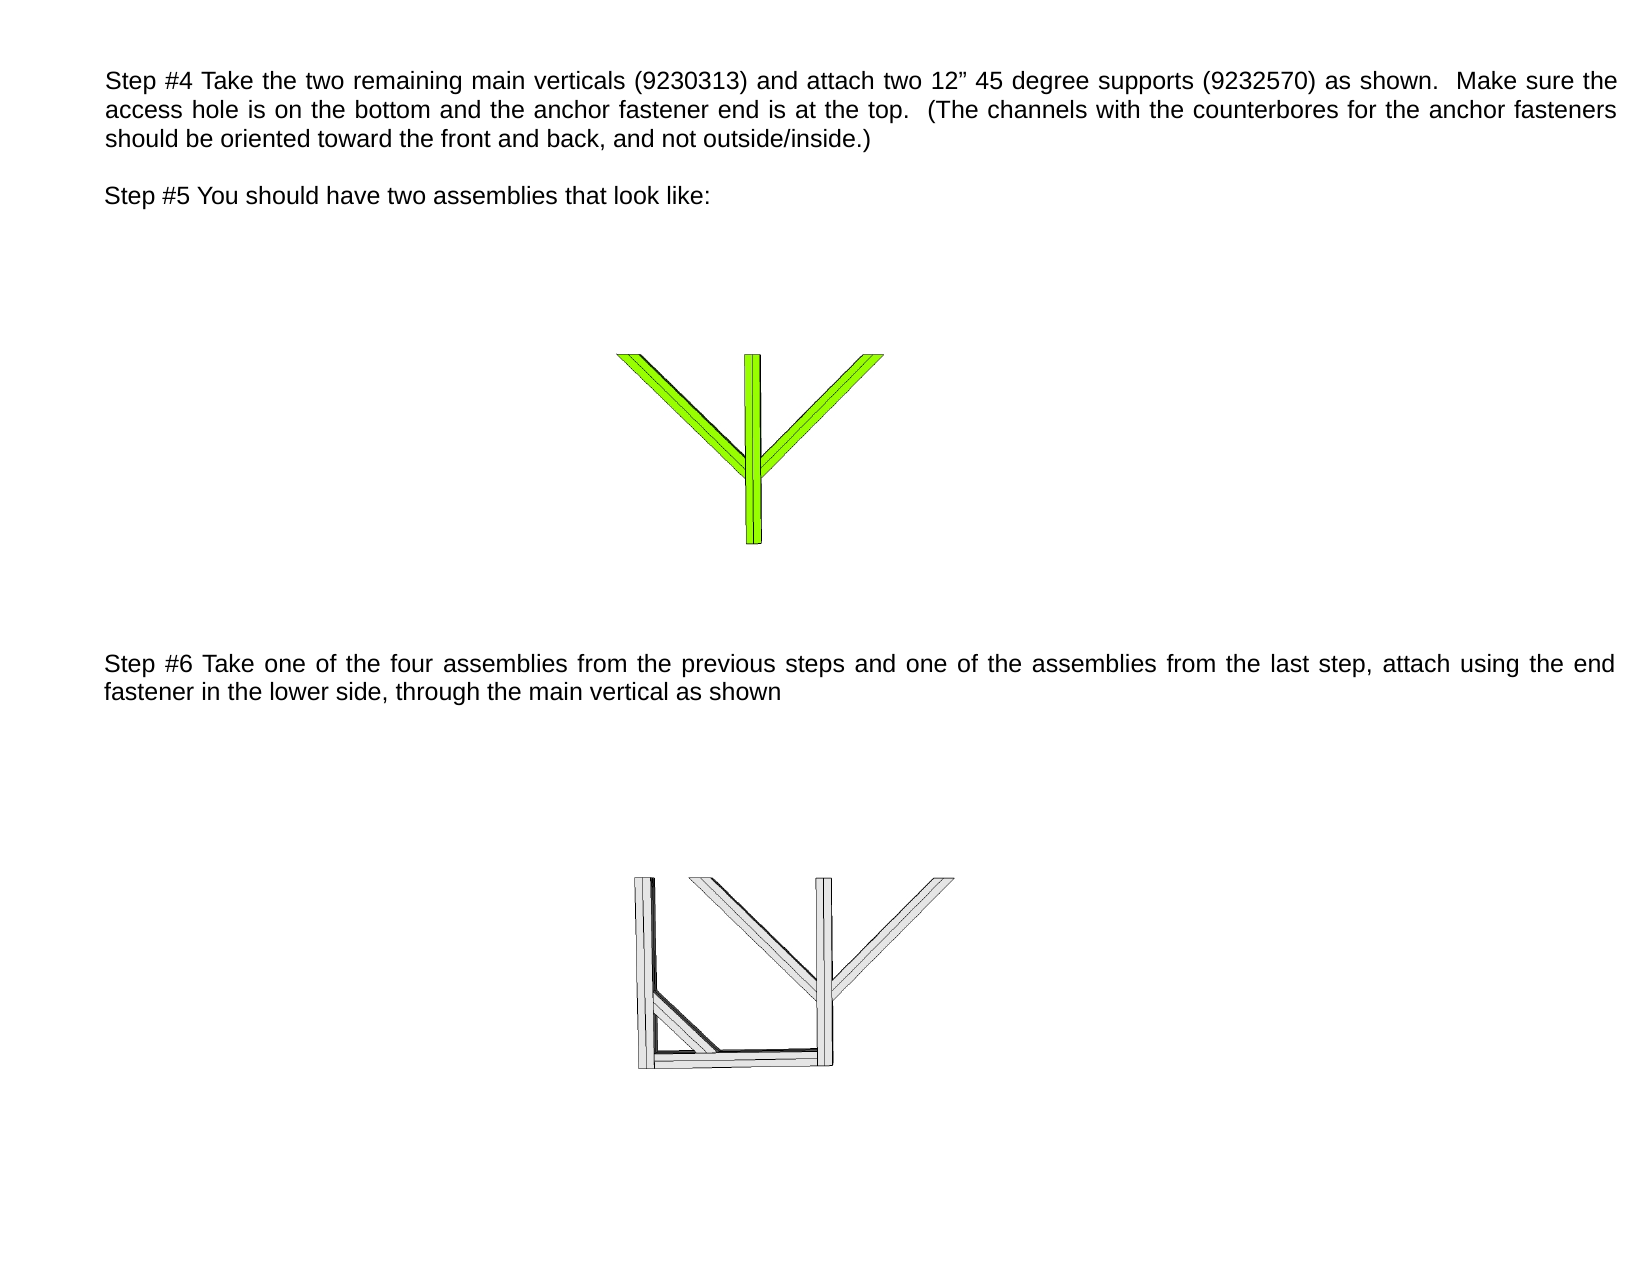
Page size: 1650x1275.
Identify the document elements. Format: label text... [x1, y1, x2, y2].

picture [473, 734, 1403, 1170]
text Step #4 Take the two remaining main verticals (9230313) and attach two 12” 45 degree supports (9232570) as shown. Make sure the access hole is on the bottom and the anchor fastener end is at the top. (The channels with the counterbores for the anchor fasteners should be oriented toward the front and back, and not outside/inside.) [105, 66, 1620, 152]
text Step #6 Take one of the four assemblies from the previous steps and one of the assemblies from the last step, attach using the end fastener in the lower side, through the main vertical as shown [104, 648, 1620, 706]
text Step #5 You should have two assemblies that look like: [30, 181, 1620, 210]
picture [399, 210, 1335, 649]
